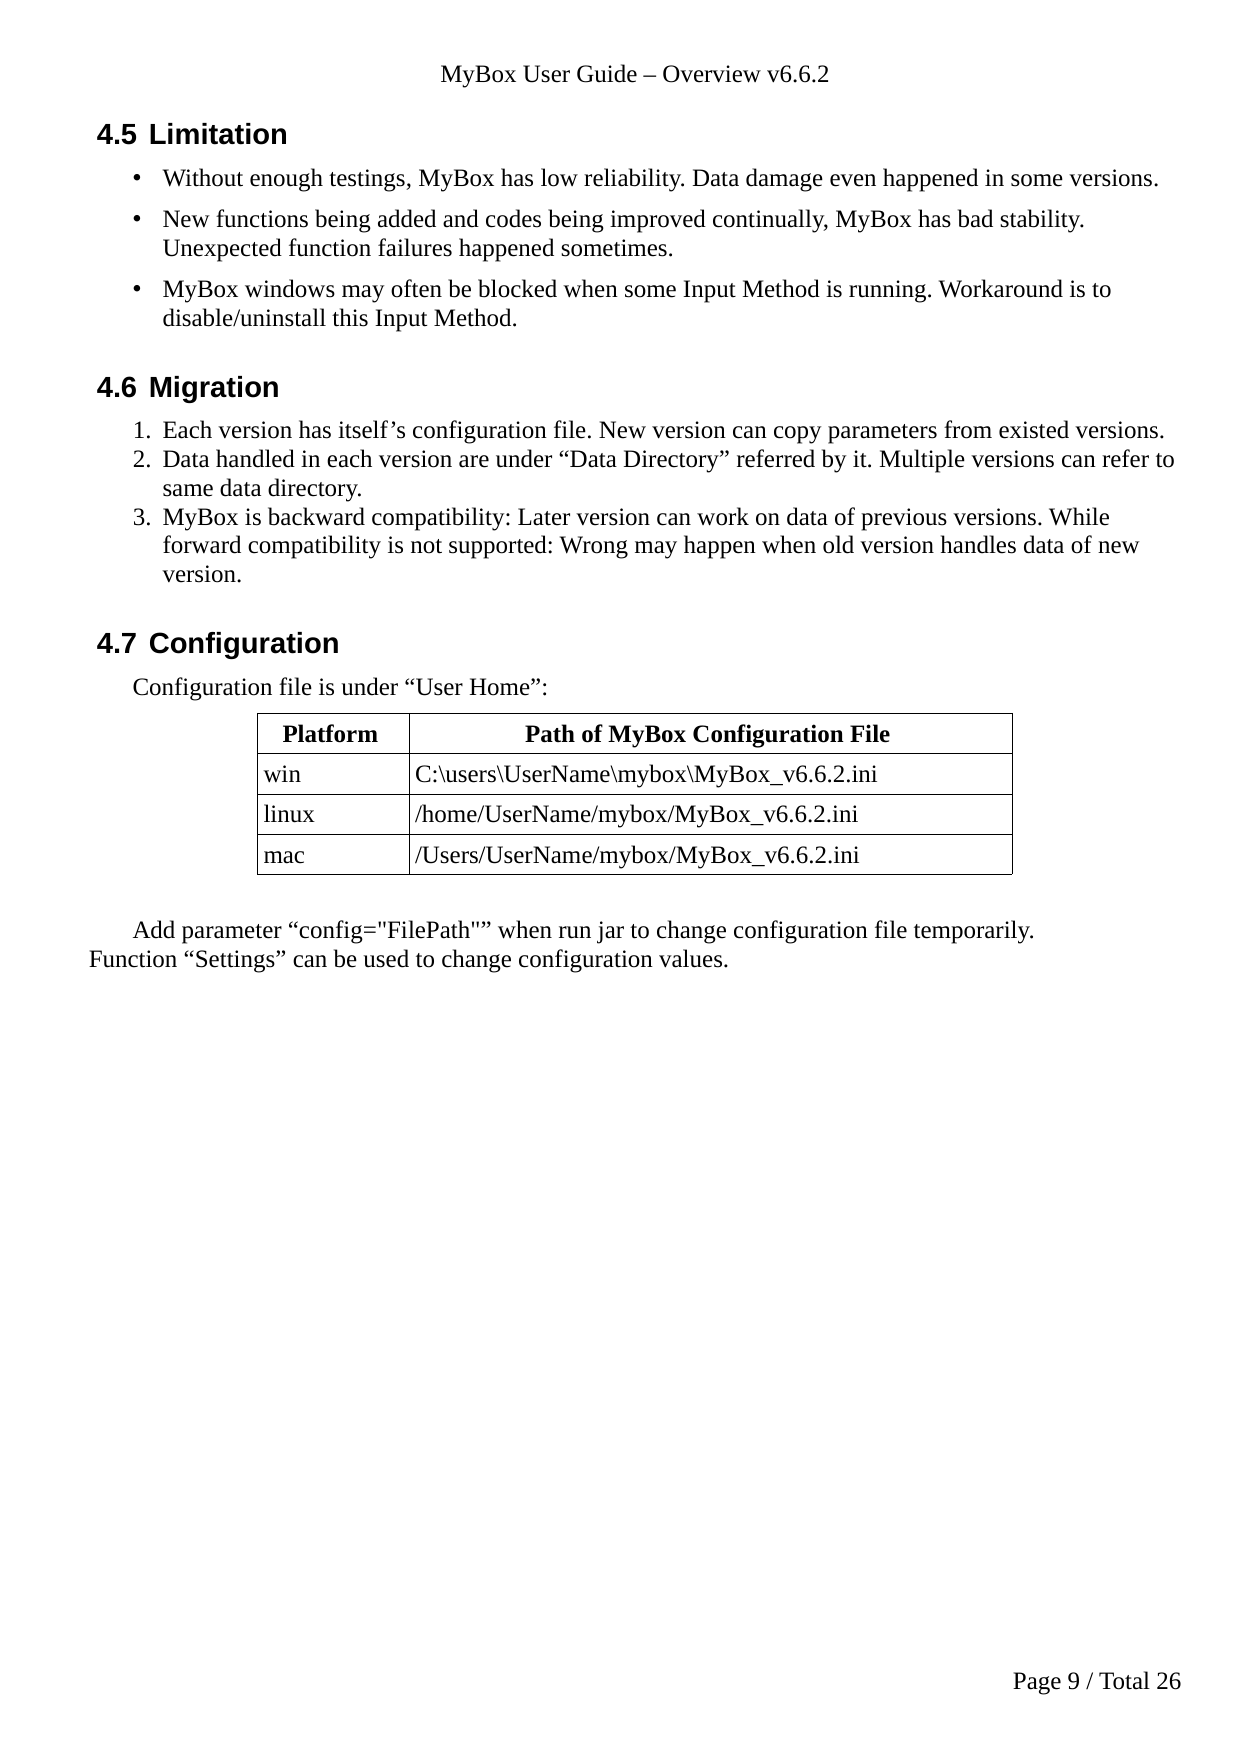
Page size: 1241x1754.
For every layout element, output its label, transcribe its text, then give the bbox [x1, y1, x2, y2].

table_cell win [258, 754, 409, 793]
table_cell /home/UserName/mybox/MyBox_v6.6.2.ini [410, 795, 1012, 834]
table_cell /Users/UserName/mybox/MyBox_v6.6.2.ini [410, 835, 1012, 874]
list Each version has itself’s configuration file. New version can copy parameters from existed versions. [133, 416, 1181, 444]
table_cell linux [258, 795, 409, 834]
list MyBox windows may often be blocked when some Input Method is running. Workaround is to disable/uninstall this Input Method. [133, 274, 1181, 332]
subtitle Configuration [88, 626, 1181, 659]
subtitle Migration [88, 369, 1181, 403]
text Configuration file is under “User Home”: [88, 672, 1181, 700]
list Without enough testings, MyBox has low reliability. Data damage even happened in some versions. [133, 163, 1181, 192]
table_header Platform [258, 714, 409, 753]
table_cell C:\users\UserName\mybox\MyBox_v6.6.2.ini [410, 754, 1012, 793]
list New functions being added and codes being improved continually, MyBox has bad stability. Unexpected function failures happened sometimes. [133, 204, 1181, 262]
subtitle Limitation [88, 117, 1181, 151]
list MyBox is backward compatibility: Later version can work on data of previous versions. While forward compatibility is not supported: Wrong may happen when old version handles data of new version. [133, 502, 1181, 588]
table_cell mac [258, 835, 409, 874]
table_header Path of MyBox Configuration File [410, 714, 1012, 753]
list Data handled in each version are under “Data Directory” referred by it. Multiple versions can refer to same data directory. [133, 444, 1181, 502]
text Add parameter “config="FilePath"” when run jar to change configuration file temporarily. Function “Settings” can be used to change configuration values. [88, 916, 1181, 973]
